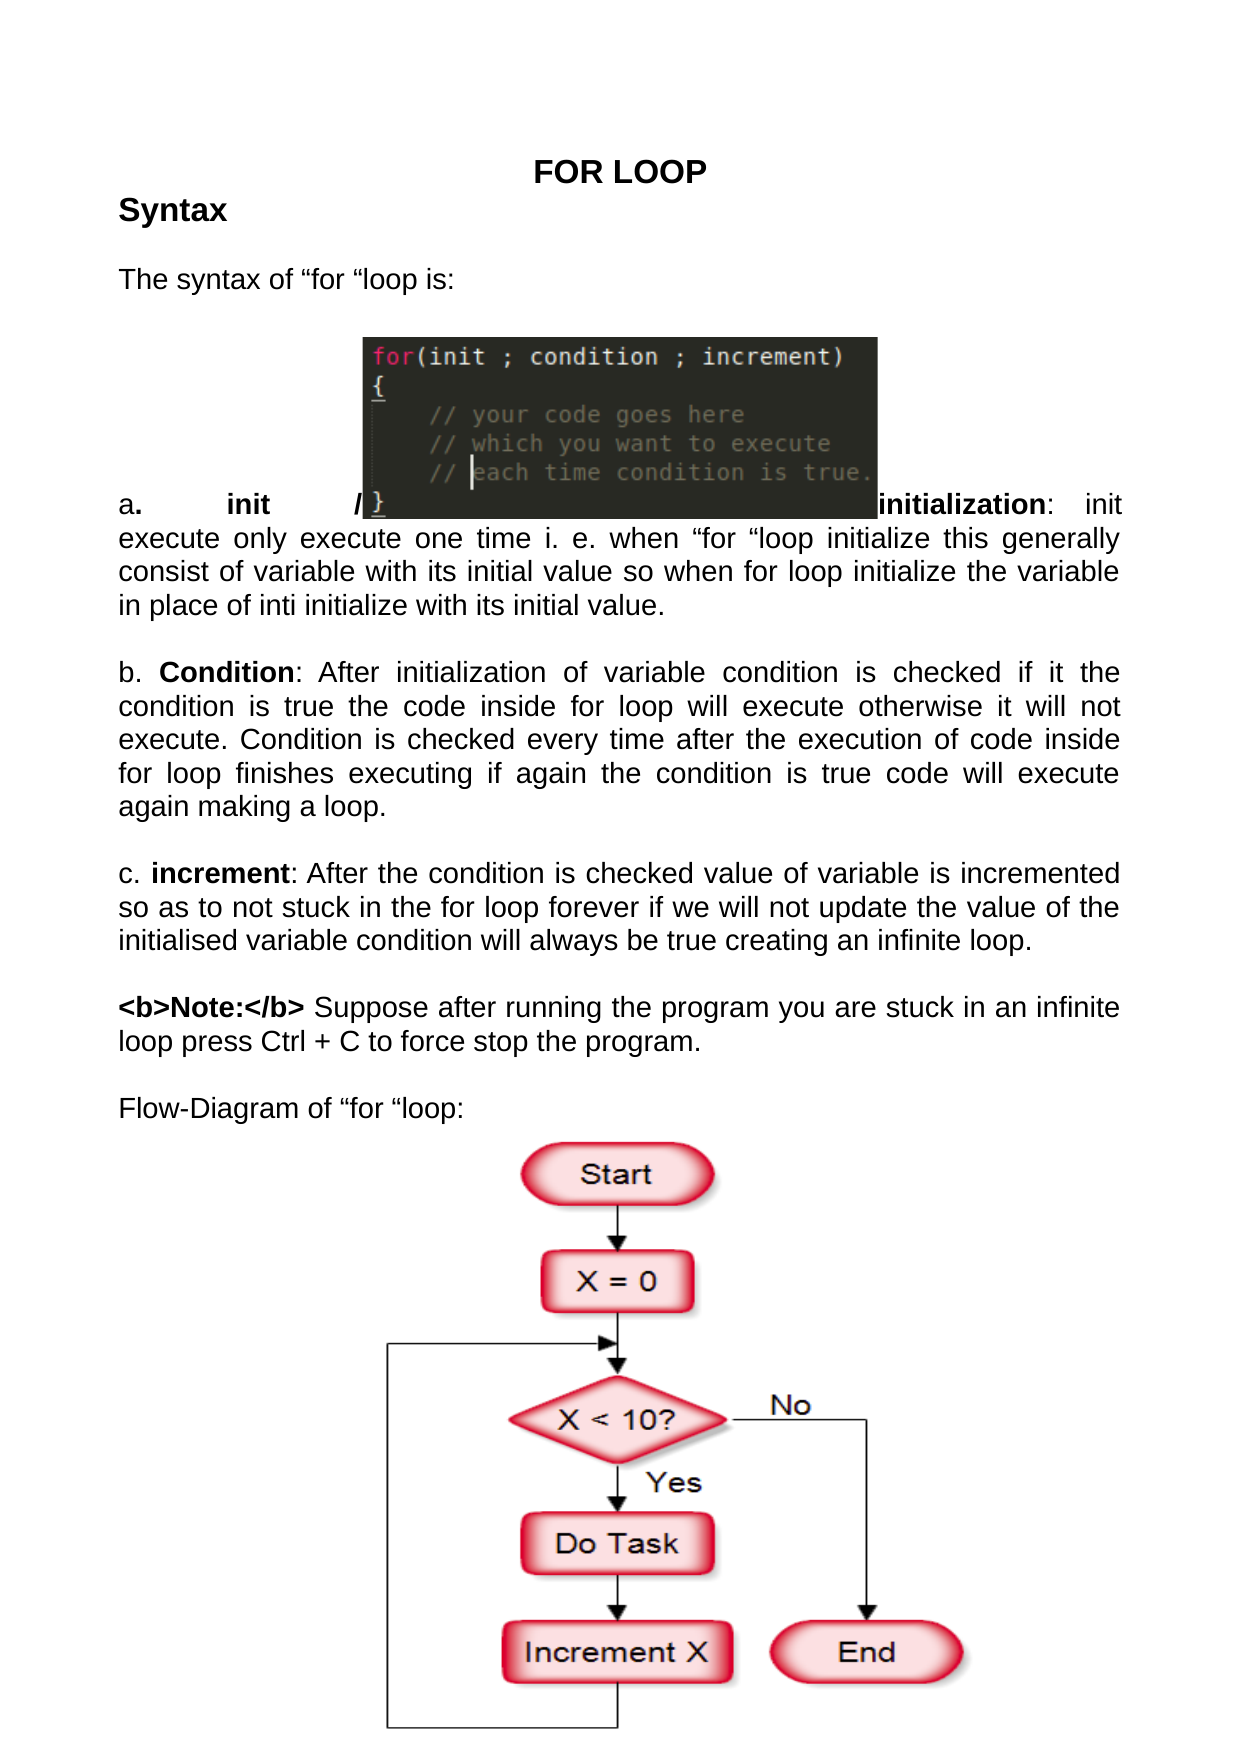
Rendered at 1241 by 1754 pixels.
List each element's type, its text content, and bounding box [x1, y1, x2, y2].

text Syntax [118, 190, 1122, 228]
text FOR LOOP [118, 152, 1122, 190]
text a. init / initialization: init execute only execute one time i. e. when “for “loop initialize this generally consist of variable with its initial value so when for loop initialize the variable in place of inti initialize with its initial value. [118, 487, 1122, 621]
text The syntax of “for “loop is: [118, 262, 1122, 296]
text b. Condition: After initialization of variable condition is checked if it the condition is true the code inside for loop will execute otherwise it will not execute. Condition is checked every time after the execution of code inside for loop finishes executing if again the condition is true code will execute again making a loop. [118, 655, 1122, 823]
text Flow-Diagram of “for “loop: [118, 1091, 1122, 1124]
text <b>Note:</b> Suppose after running the program you are stuck in an infinite loop press Ctrl + C to force stop the program. [118, 990, 1122, 1057]
text c. increment: After the condition is checked value of variable is incremented so as to not stuck in the for loop forever if we will not update the value of the initialised variable condition will always be true creating an infinite loop. [118, 856, 1122, 957]
